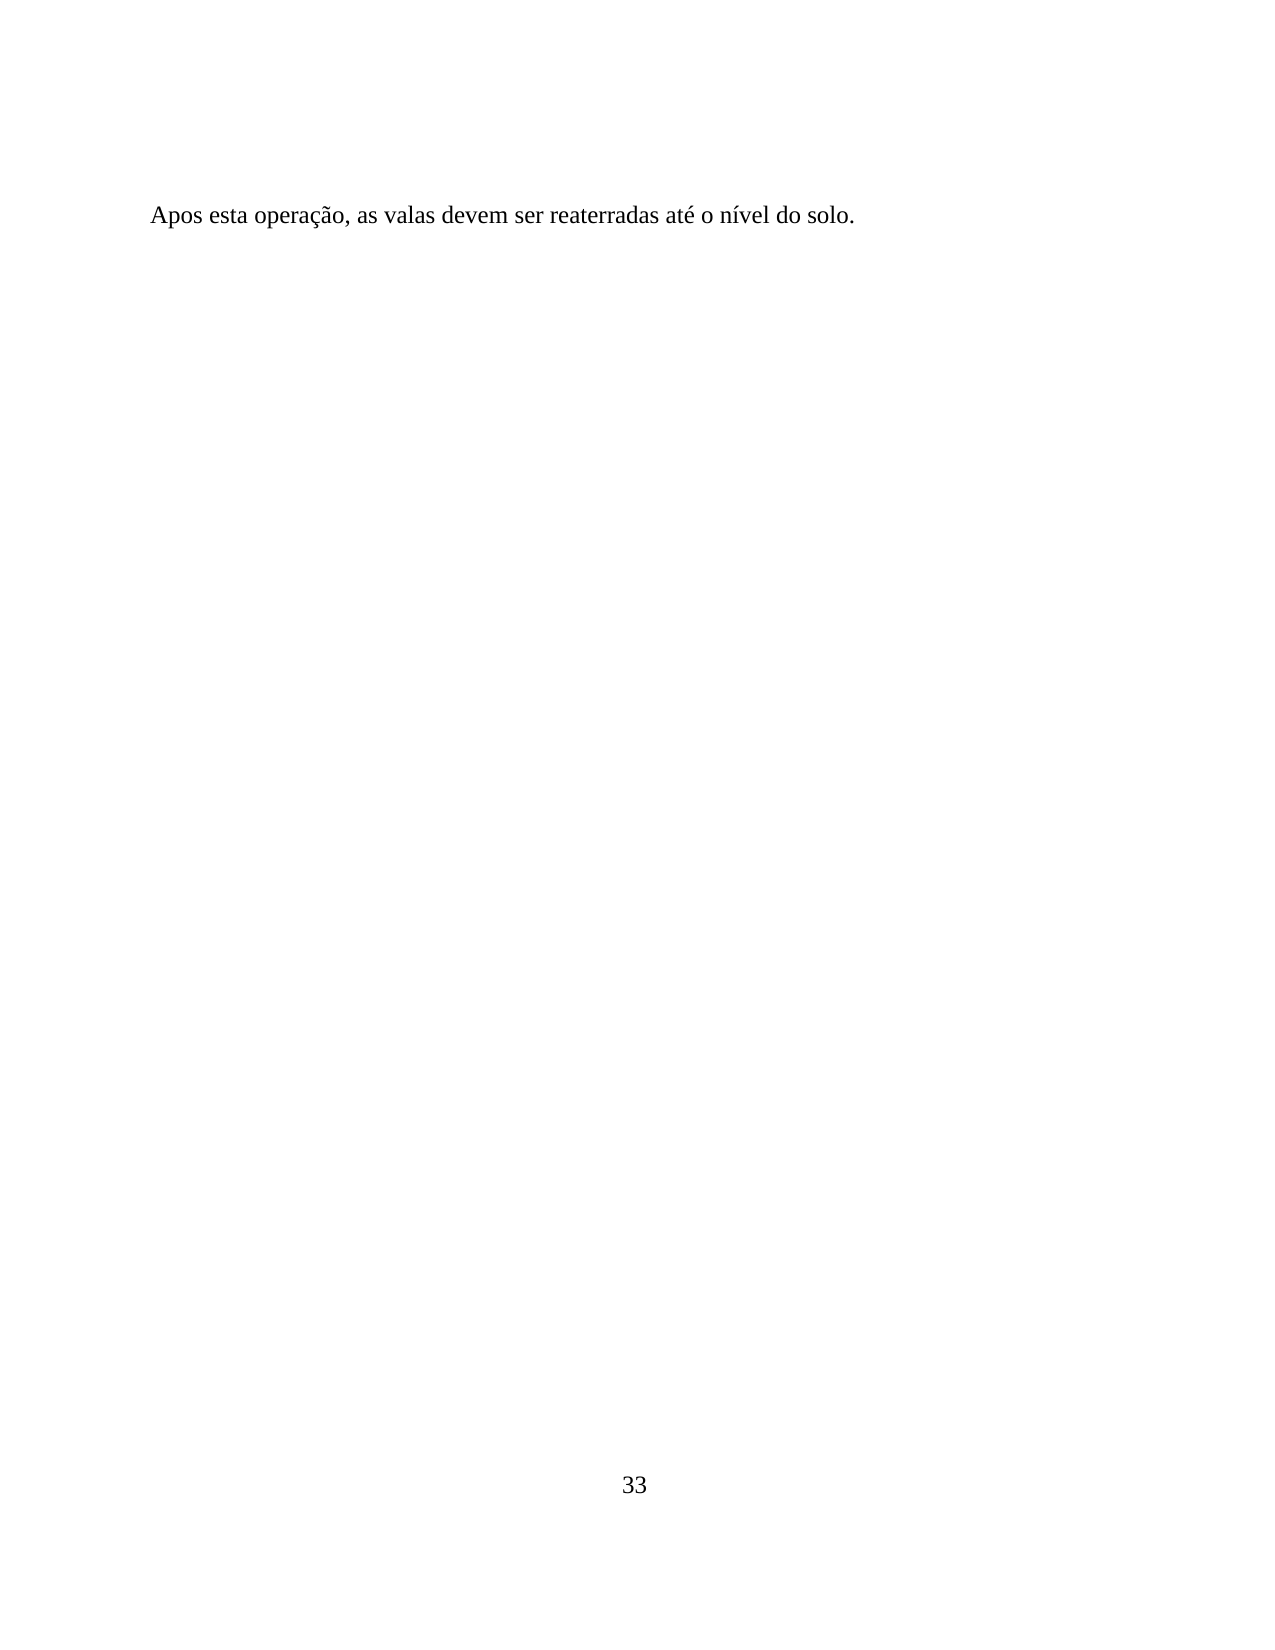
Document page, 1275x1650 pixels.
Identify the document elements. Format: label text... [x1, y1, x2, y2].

text Apos esta operação, as valas devem ser reaterradas até o nível do solo. [150, 200, 1125, 229]
